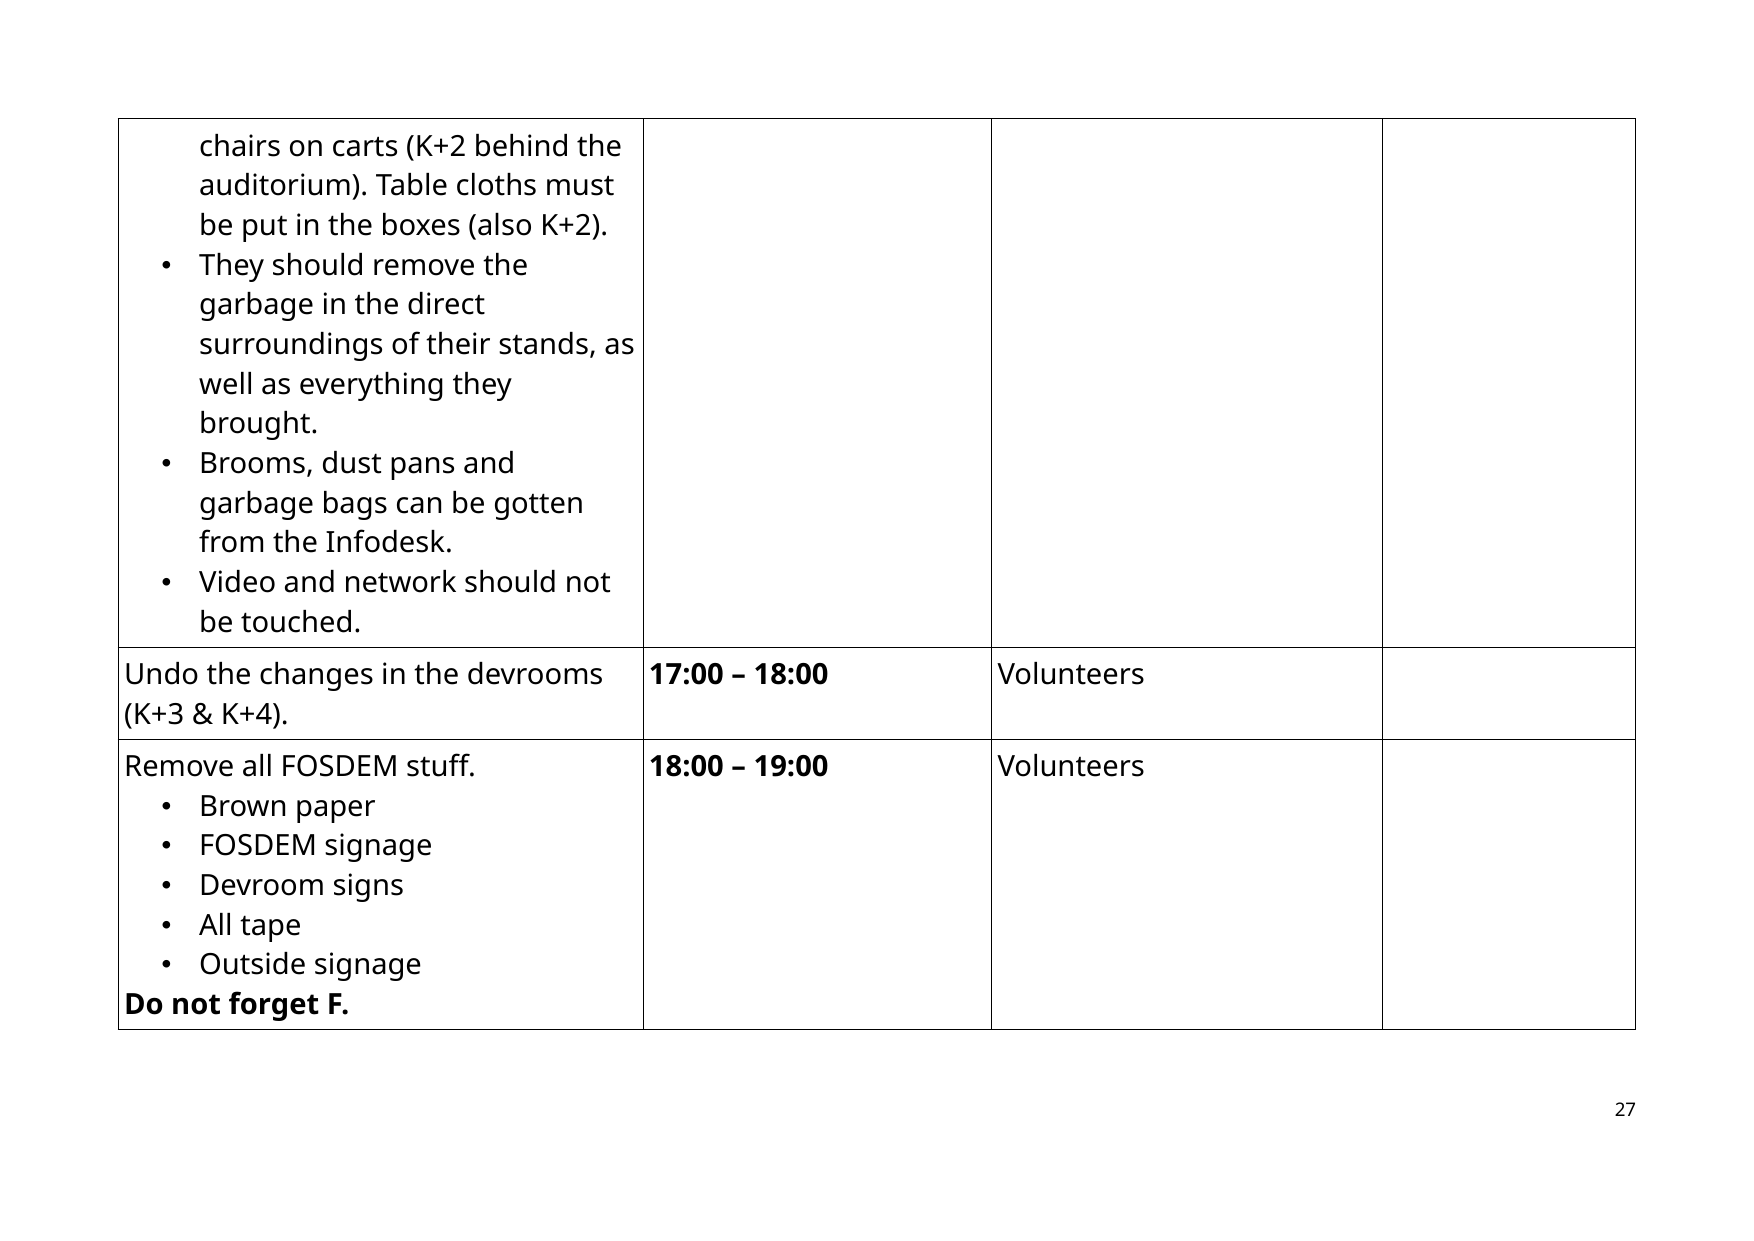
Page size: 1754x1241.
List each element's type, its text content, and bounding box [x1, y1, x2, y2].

table_cell Volunteers [992, 740, 1382, 1029]
table_cell [1383, 648, 1635, 738]
table_cell [1383, 740, 1635, 1029]
table_cell chairs on carts (K+2 behind the auditorium). Table cloths must be put in the boxes (also K+2). They should remove the garbage in the direct surroundings of their stands, as well as everything they brought. Brooms, dust pans and garbage bags can be gotten from the Infodesk. Video and network should not be touched. [119, 119, 643, 647]
table_cell Remove all FOSDEM stuff. Brown paper FOSDEM signage Devroom signs All tape Outside signage Do not forget F. [119, 740, 643, 1029]
table_cell 18:00 – 19:00 [644, 740, 991, 1029]
table_cell [1383, 119, 1635, 647]
table_cell [992, 119, 1382, 647]
table_cell Volunteers [992, 648, 1382, 738]
table_cell Undo the changes in the devrooms (K+3 & K+4). [119, 648, 643, 738]
table_cell 17:00 – 18:00 [644, 648, 991, 738]
table_cell [644, 119, 991, 647]
